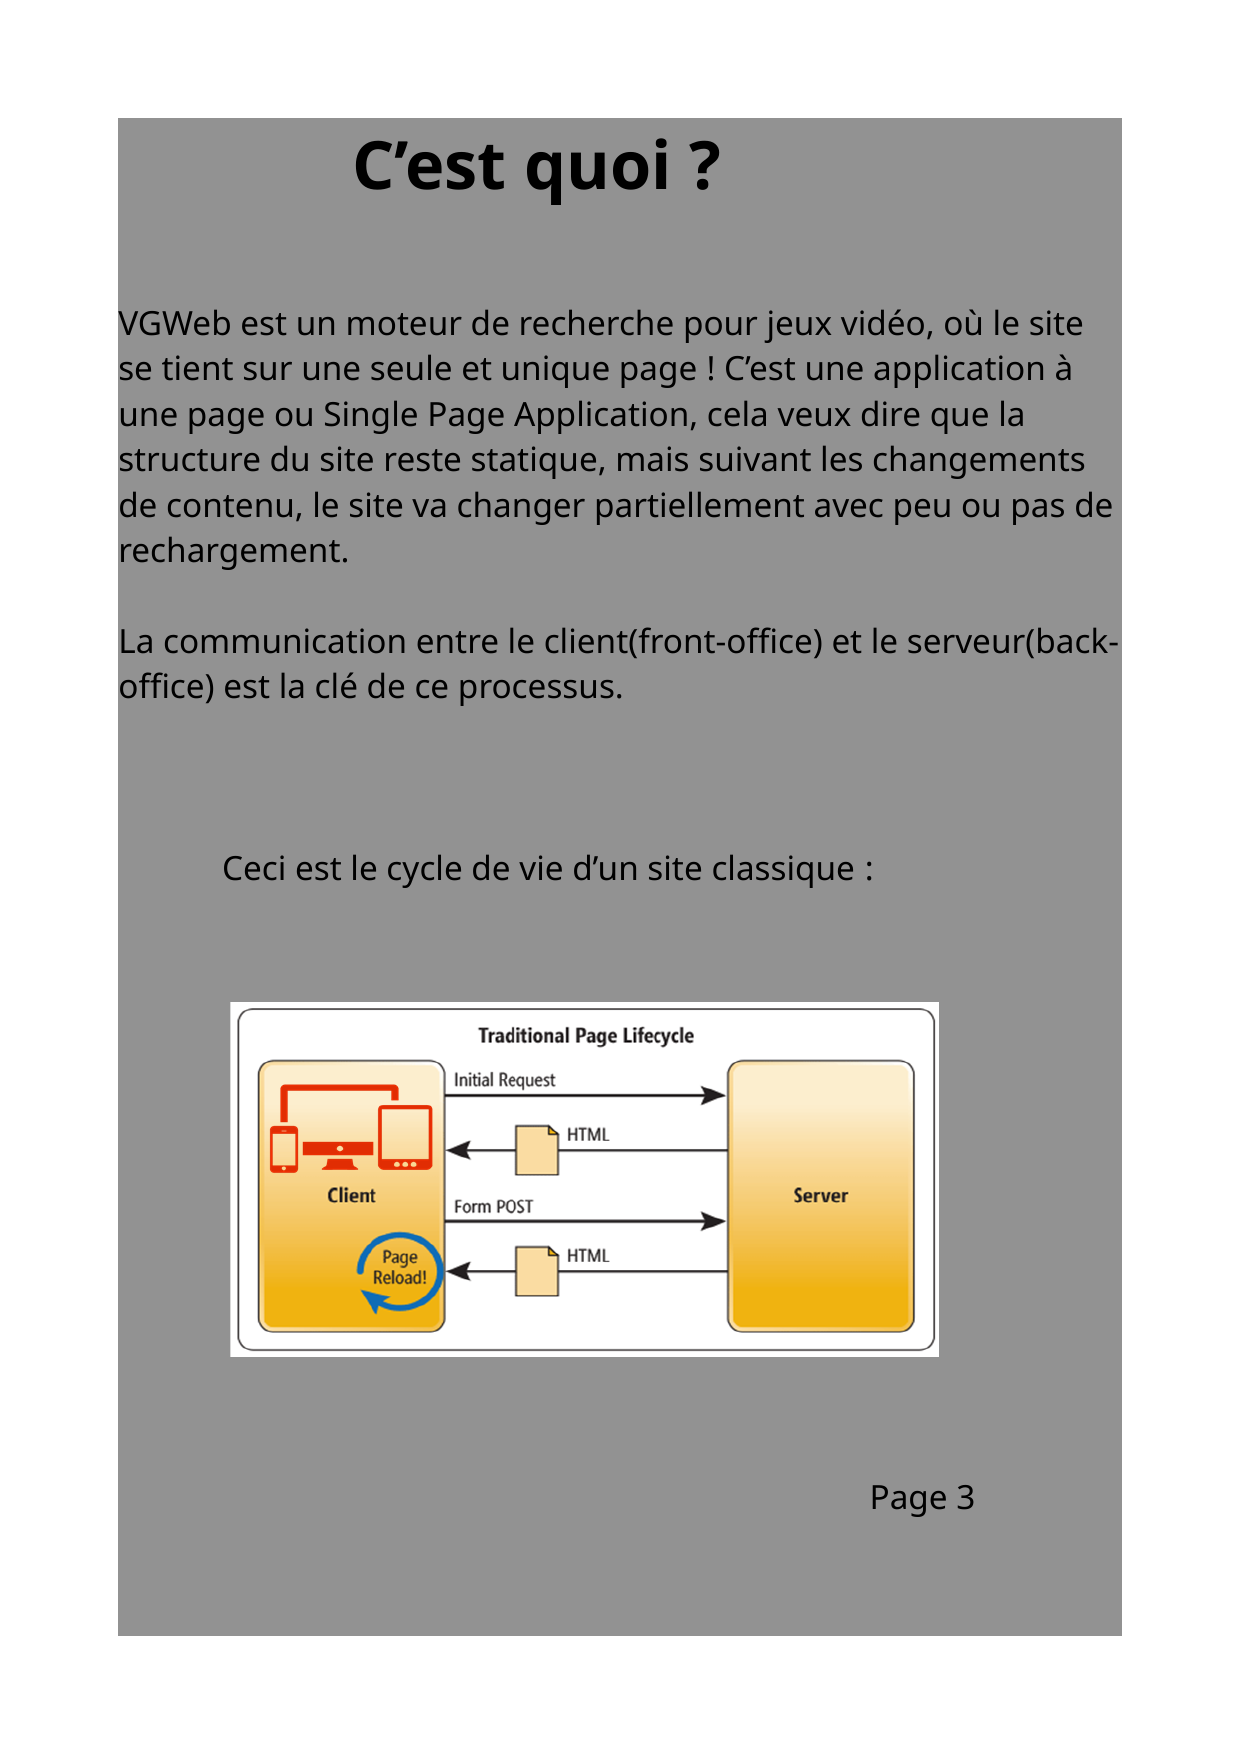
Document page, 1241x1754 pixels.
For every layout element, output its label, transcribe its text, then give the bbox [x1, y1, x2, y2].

text Ceci est le cycle de vie d’un site classique : [118, 845, 1122, 1469]
picture [230, 1002, 939, 1357]
text Page 3 [118, 1469, 1122, 1520]
text VGWeb est un moteur de recherche pour jeux vidéo, où le site se tient sur une seule et unique page ! C’est une application à une page ou Single Page Application, cela veux dire que la structure du site reste statique, mais suivant les changements de contenu, le site va changer partiellement avec peu ou pas de rechargement. [118, 300, 1122, 572]
text C’est quoi ? [118, 118, 1122, 209]
text La communication entre le client(front-office) et le serveur(back-office) est la clé de ce processus. [118, 618, 1122, 708]
